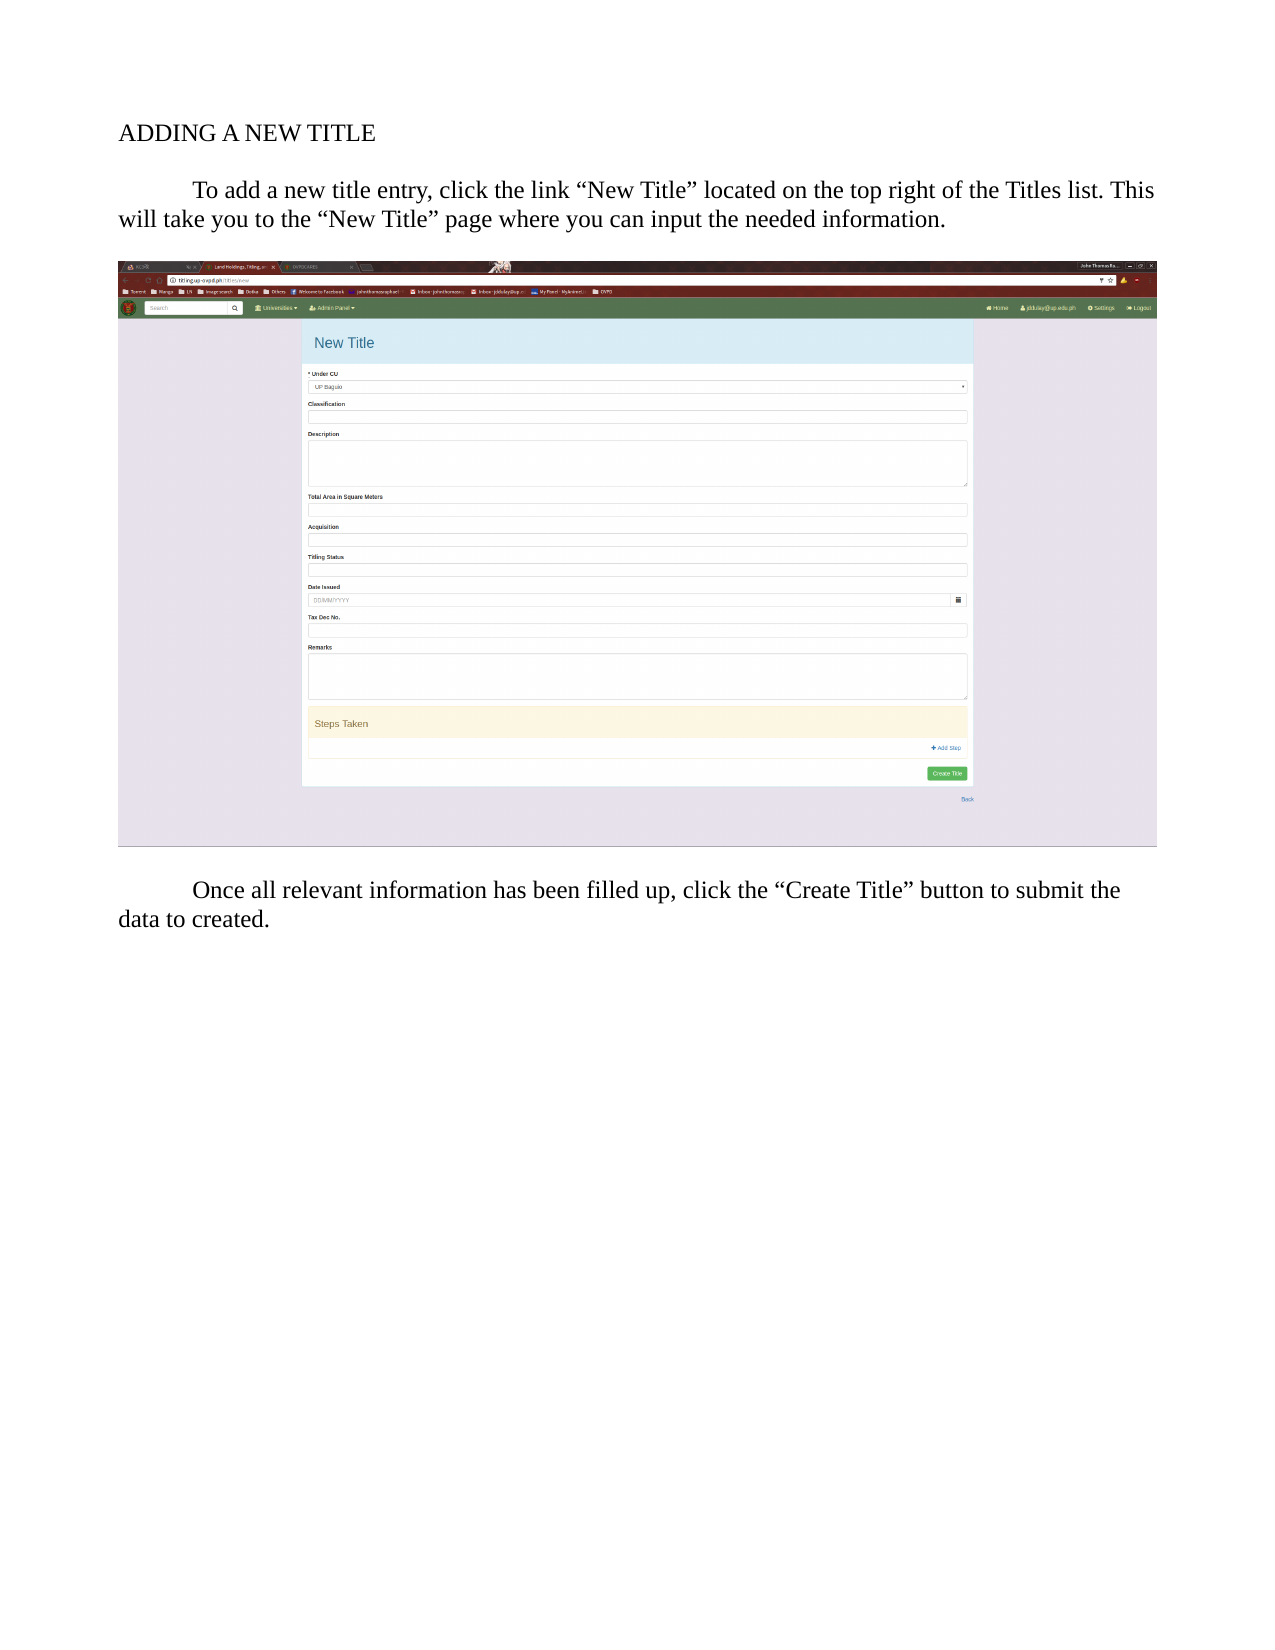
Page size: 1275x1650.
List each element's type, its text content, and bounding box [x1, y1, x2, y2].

picture [118, 261, 1157, 847]
text To add a new title entry, click the link “New Title” located on the top right of the Titles list. This will take you to the “New Title” page where you can input the needed information. [118, 176, 1157, 233]
text Once all relevant information has been filled up, click the “Create Title” button to submit the data to created. [118, 875, 1157, 932]
text ADDING A NEW TITLE [118, 118, 1157, 147]
